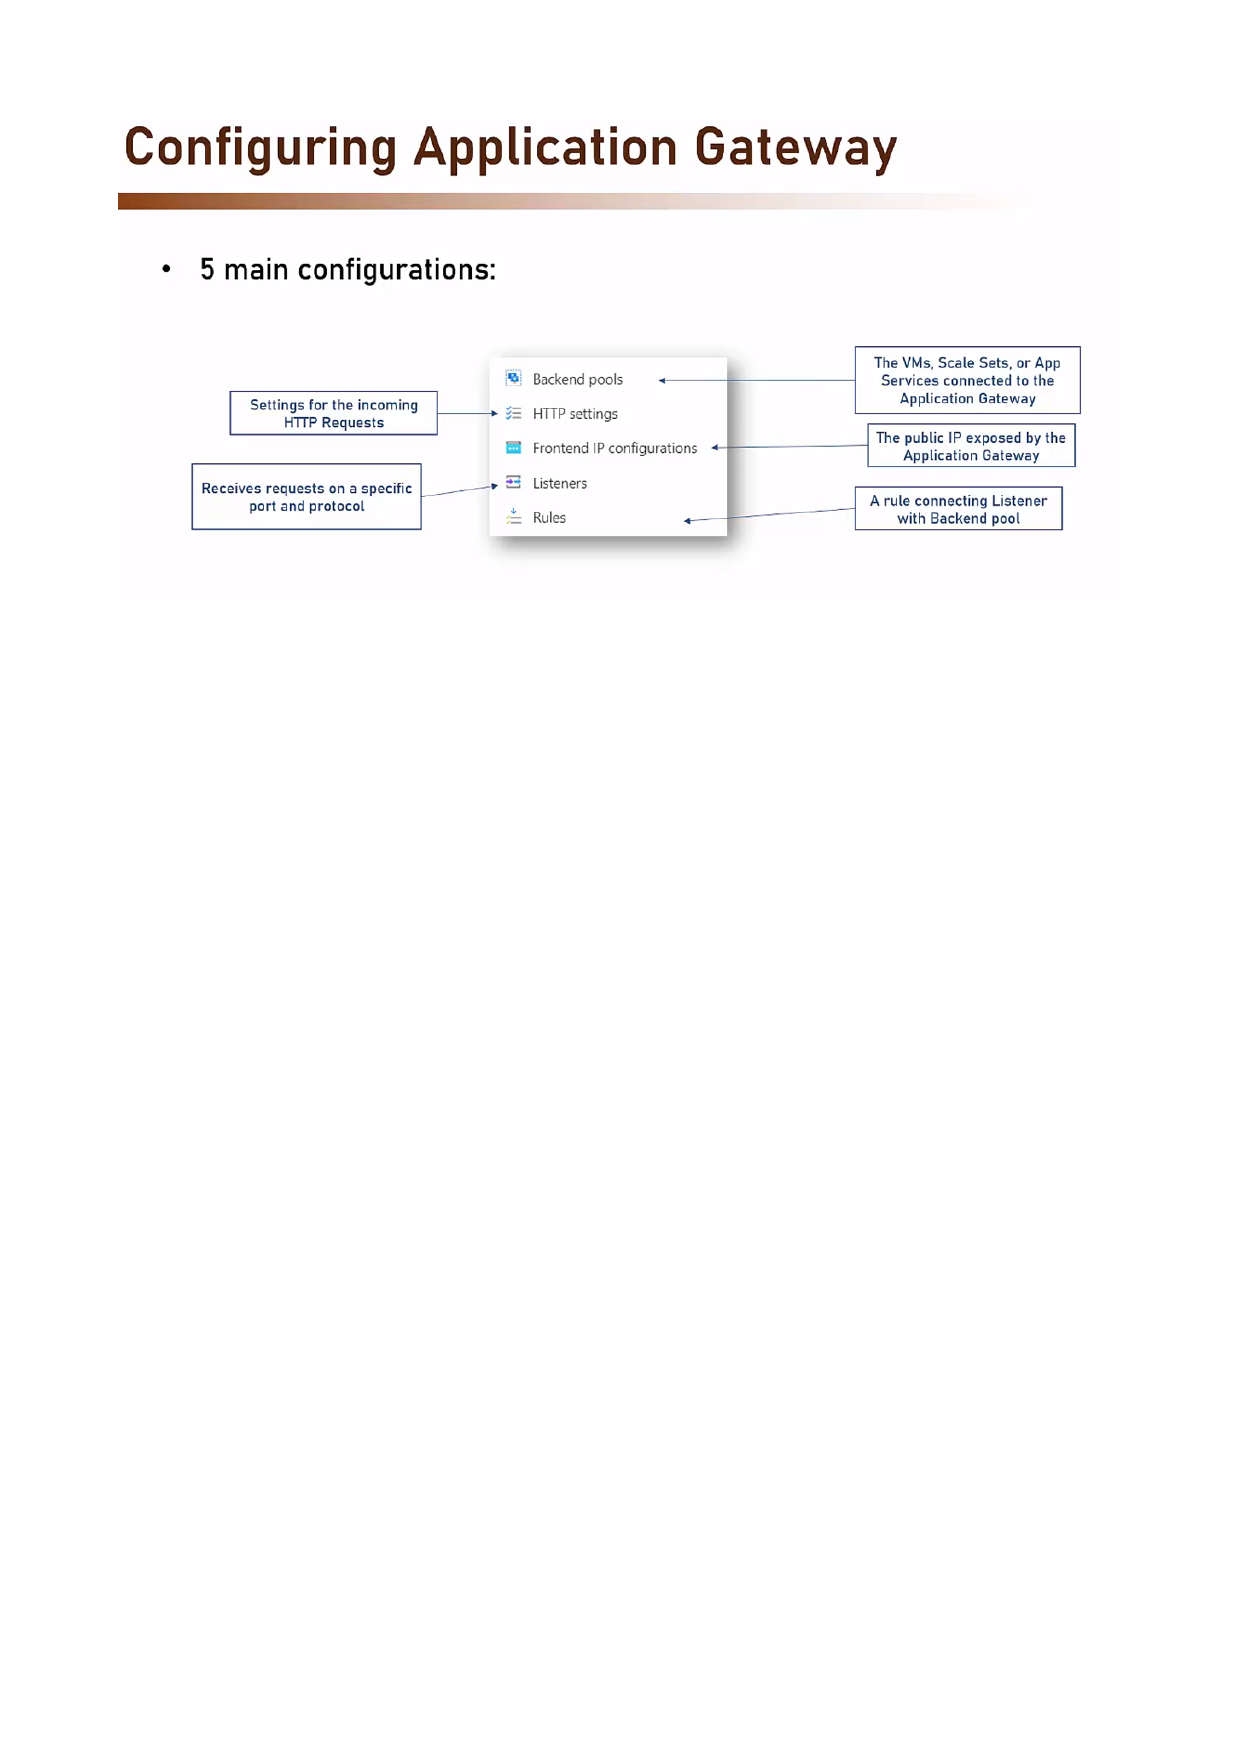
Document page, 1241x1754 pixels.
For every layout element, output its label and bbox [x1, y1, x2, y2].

picture [118, 118, 1123, 600]
